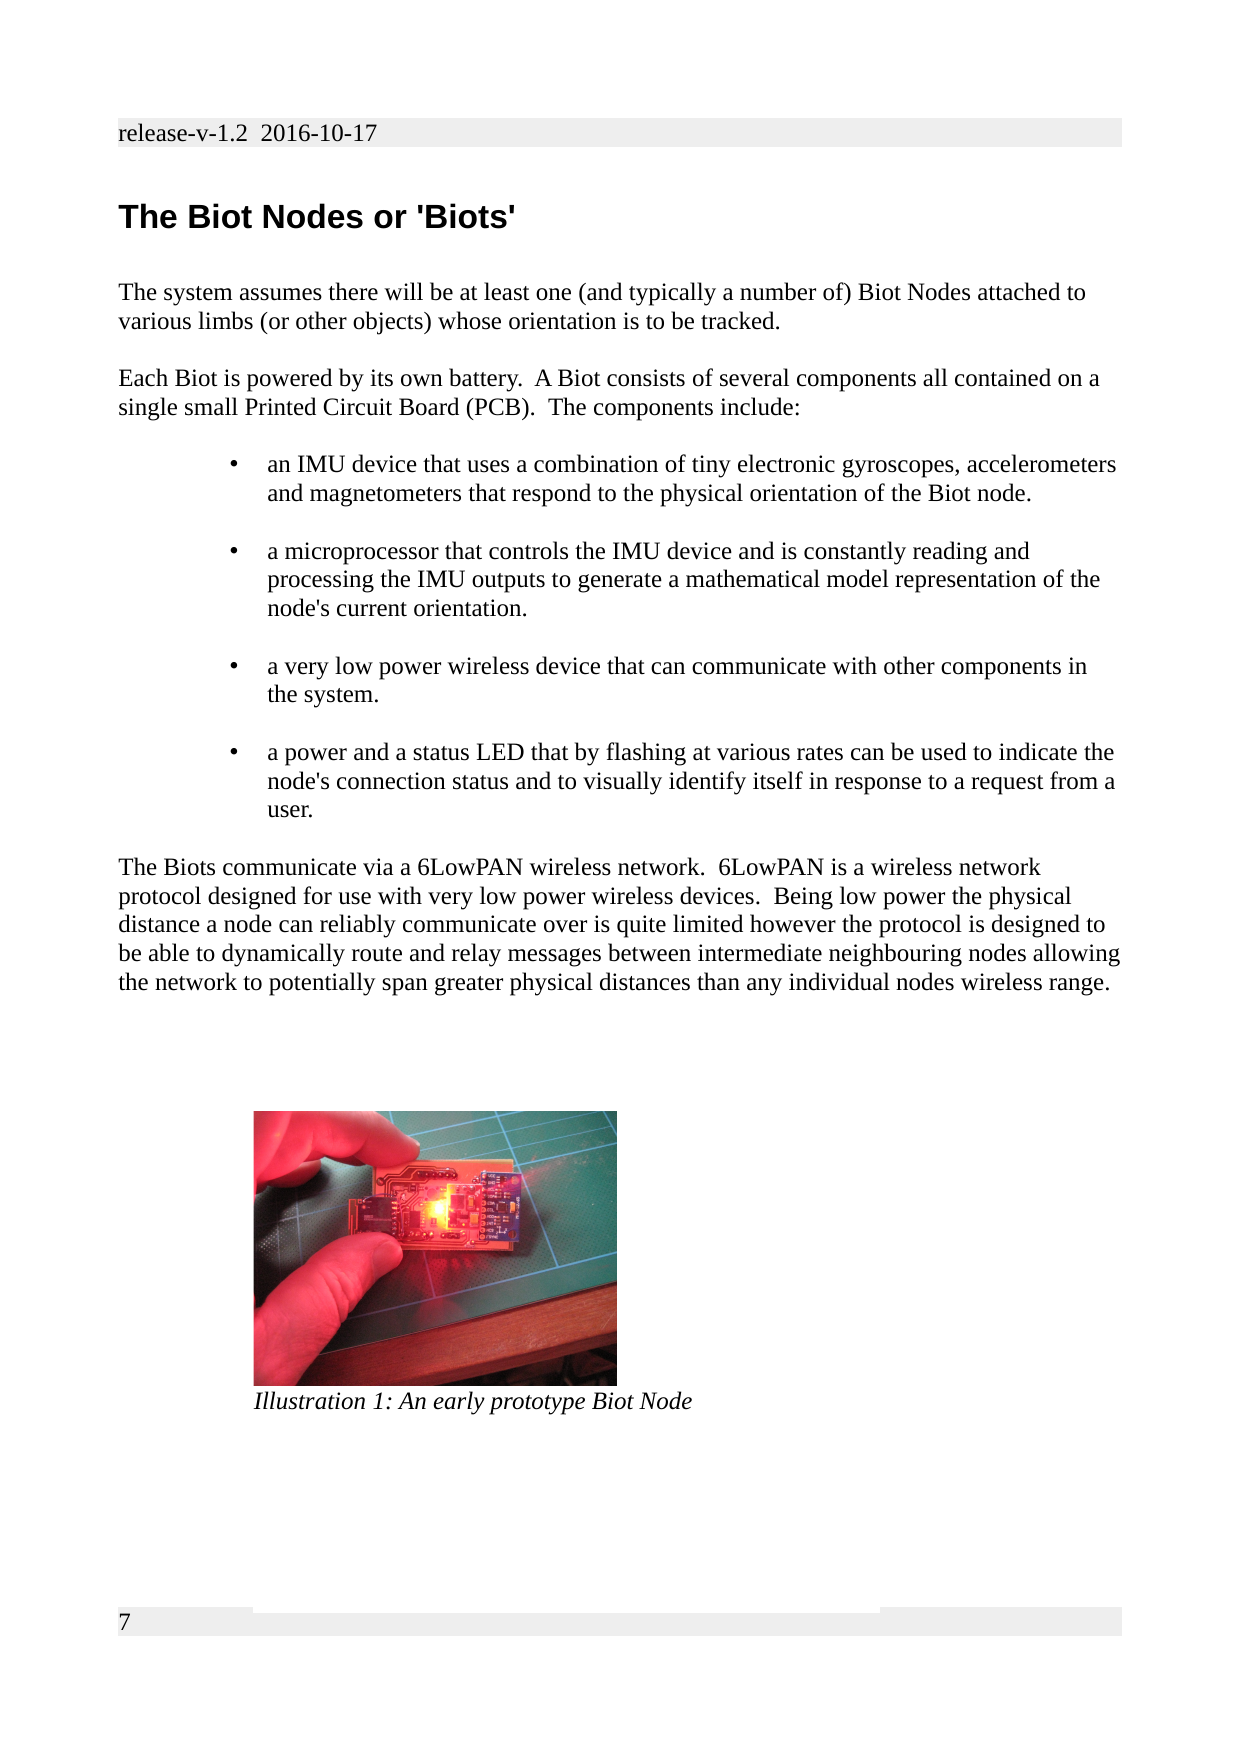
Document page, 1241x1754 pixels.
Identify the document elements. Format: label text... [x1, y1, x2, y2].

picture [253, 1111, 617, 1386]
text The system assumes there will be at least one (and typically a number of) Biot Nodes attached to various limbs (or other objects) whose orientation is to be tracked. [118, 277, 1122, 334]
list a very low power wireless device that can communicate with other components in the system. [229, 651, 1122, 708]
subtitle The Biot Nodes or 'Biots' [118, 197, 1122, 236]
text Each Biot is powered by its own battery. A Biot consists of several components all contained on a single small Printed Circuit Board (PCB). The components include: [118, 363, 1122, 421]
text Illustration 1: An early prototype Biot Node [253, 1112, 880, 1415]
text The Biots communicate via a 6LowPAN wireless network. 6LowPAN is a wireless network protocol designed for use with very low power wireless devices. Being low power the physical distance a node can reliably communicate over is quite limited however the protocol is designed to be able to dynamically route and relay messages between intermediate neighbouring nodes allowing the network to potentially span greater physical distances than any individual nodes wireless range. [118, 852, 1122, 996]
list a microprocessor that controls the IMU device and is constantly reading and processing the IMU outputs to generate a mathematical model representation of the node's current orientation. [229, 536, 1122, 622]
list an IMU device that uses a combination of tiny electronic gyroscopes, accelerometers and magnetometers that respond to the physical orientation of the Biot node. [229, 449, 1122, 507]
list a power and a status LED that by flashing at various rates can be used to indicate the node's connection status and to visually identify itself in response to a request from a user. [229, 737, 1122, 823]
